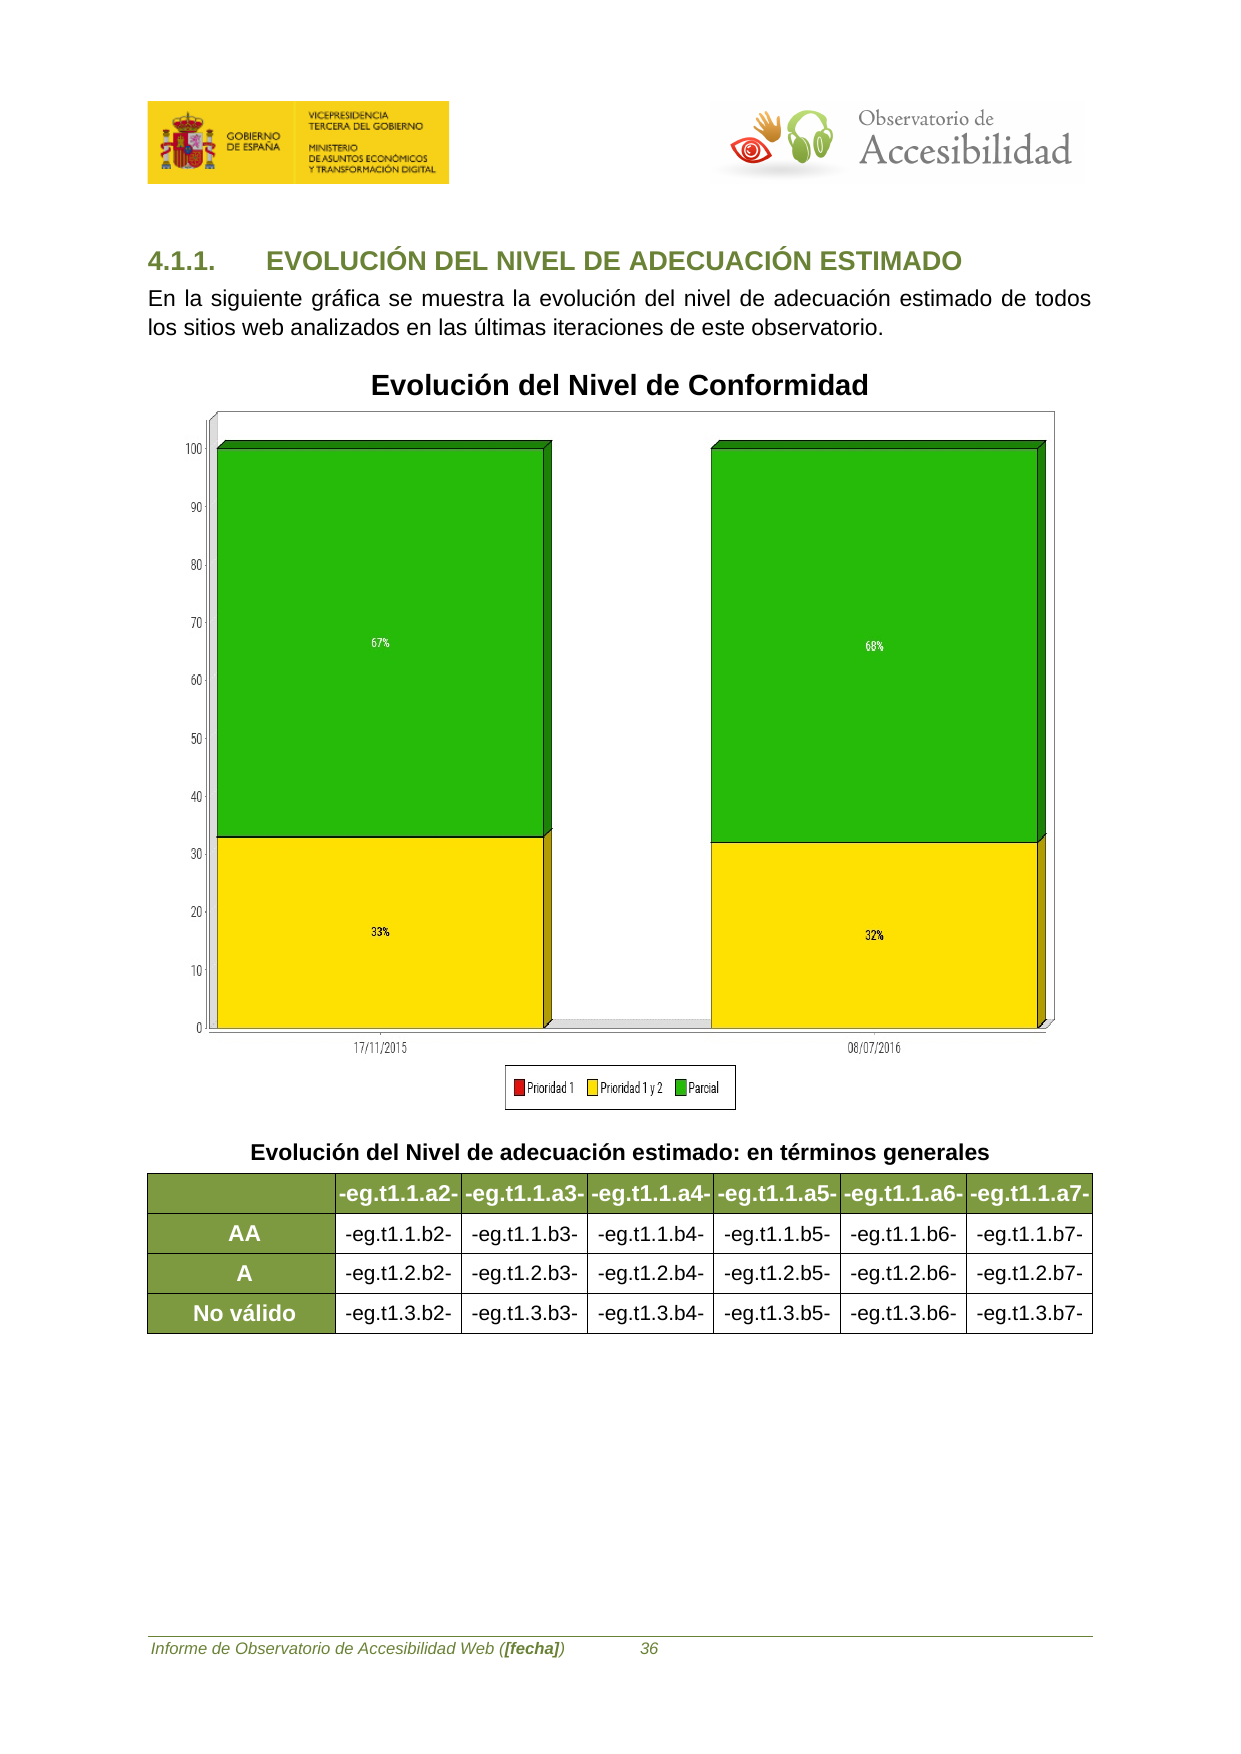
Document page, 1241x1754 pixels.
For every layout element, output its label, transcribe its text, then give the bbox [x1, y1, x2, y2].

table_cell -eg.t1.2.b4- [588, 1254, 713, 1293]
table_cell -eg.t1.2.b3- [462, 1254, 587, 1293]
table_header -eg.t1.1.a7- [967, 1174, 1092, 1213]
table_cell -eg.t1.1.b4- [588, 1214, 713, 1253]
text En la siguiente gráfica se muestra la evolución del nivel de adecuación estimado de todos los sitios web analizados en las últimas iteraciones de este observatorio. [148, 285, 1092, 341]
table_header -eg.t1.1.a6- [841, 1174, 966, 1213]
table_cell -eg.t1.3.b6- [841, 1294, 966, 1333]
table_cell No válido [148, 1294, 335, 1333]
table_cell -eg.t1.2.b2- [336, 1254, 461, 1293]
table_header -eg.t1.1.a3- [462, 1174, 587, 1213]
table_cell -eg.t1.2.b6- [841, 1254, 966, 1293]
table_header -eg.t1.1.a2- [336, 1174, 461, 1213]
table_header -eg.t1.1.a4- [588, 1174, 713, 1213]
subtitle Evolución del Nivel de adecuación estimado [148, 245, 1092, 276]
table_cell -eg.t1.1.b2- [336, 1214, 461, 1253]
table_cell -eg.t1.1.b7- [967, 1214, 1092, 1253]
table_header [148, 1174, 335, 1213]
table_cell -eg.t1.3.b2- [336, 1294, 461, 1333]
table_cell -eg.t1.2.b7- [967, 1254, 1092, 1293]
table_cell -eg.t1.1.b6- [841, 1214, 966, 1253]
text Evolución del Nivel de Conformidad [148, 368, 1092, 402]
table_cell -eg.t1.3.b5- [714, 1294, 840, 1333]
table_cell -eg.t1.3.b4- [588, 1294, 713, 1333]
table_cell -eg.t1.3.b7- [967, 1294, 1092, 1333]
table_cell A [148, 1254, 335, 1293]
table_header -eg.t1.1.a5- [714, 1174, 840, 1213]
picture [710, 101, 1086, 184]
table_cell AA [148, 1214, 335, 1253]
table_cell -eg.t1.3.b3- [462, 1294, 587, 1333]
text Evolución del Nivel de adecuación estimado: en términos generales [148, 1139, 1092, 1165]
picture [178, 401, 1062, 1112]
table_cell -eg.t1.2.b5- [714, 1254, 840, 1293]
picture [147, 101, 450, 184]
table_cell -eg.t1.1.b3- [462, 1214, 587, 1253]
table_cell -eg.t1.1.b5- [714, 1214, 840, 1253]
